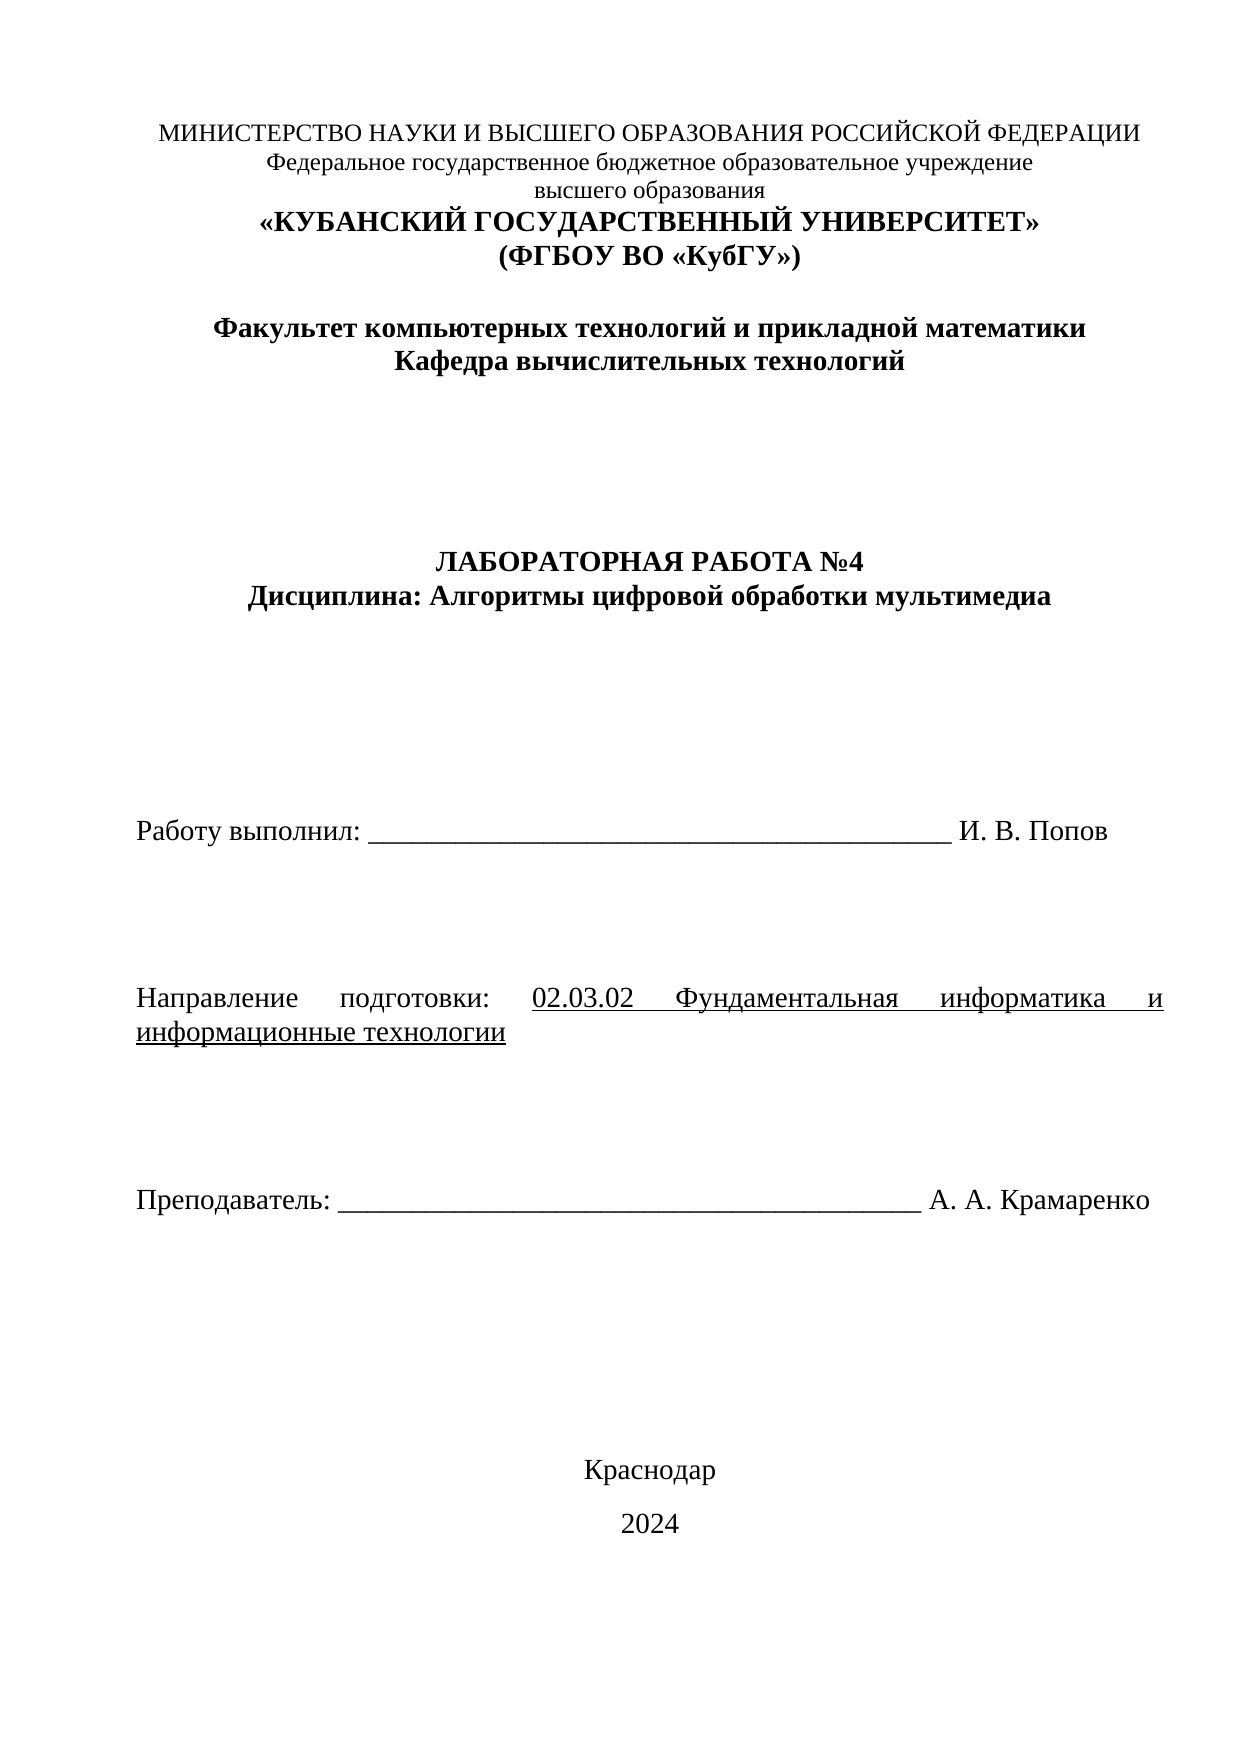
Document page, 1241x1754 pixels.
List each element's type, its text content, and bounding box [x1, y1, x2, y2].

text (ФГБОУ ВО «КубГУ») [136, 238, 1163, 271]
text Краснодар [136, 1452, 1163, 1486]
text высшего образования [136, 176, 1163, 204]
text Факультет компьютерных технологий и прикладной математики [136, 310, 1163, 343]
text Направление подготовки: 02.03.02 Фундаментальная информатика и информационные технологии [136, 981, 1163, 1048]
text 2024 [136, 1506, 1163, 1539]
text Кафедра вычислительных технологий [136, 343, 1163, 377]
text МИНИСТЕРСТВО НАУКИ И ВЫСШЕГО ОБРАЗОВАНИЯ РОССИЙСКОЙ ФЕДЕРАЦИИ [136, 118, 1163, 147]
text Федеральное государственное бюджетное образовательное учреждение [136, 147, 1163, 176]
text ЛАБОРАТОРНАЯ РАБОТА №4 [136, 544, 1163, 578]
text Преподаватель: ________________________________________ А. А. Крамаренко [136, 1182, 1163, 1215]
text «КУБАНСКИЙ ГОСУДАРСТВЕННЫЙ УНИВЕРСИТЕТ» [136, 204, 1163, 238]
text Работу выполнил: ________________________________________ И. В. Попов [136, 813, 1163, 846]
text Дисциплина: Алгоритмы цифровой обработки мультимедиа [136, 578, 1163, 612]
